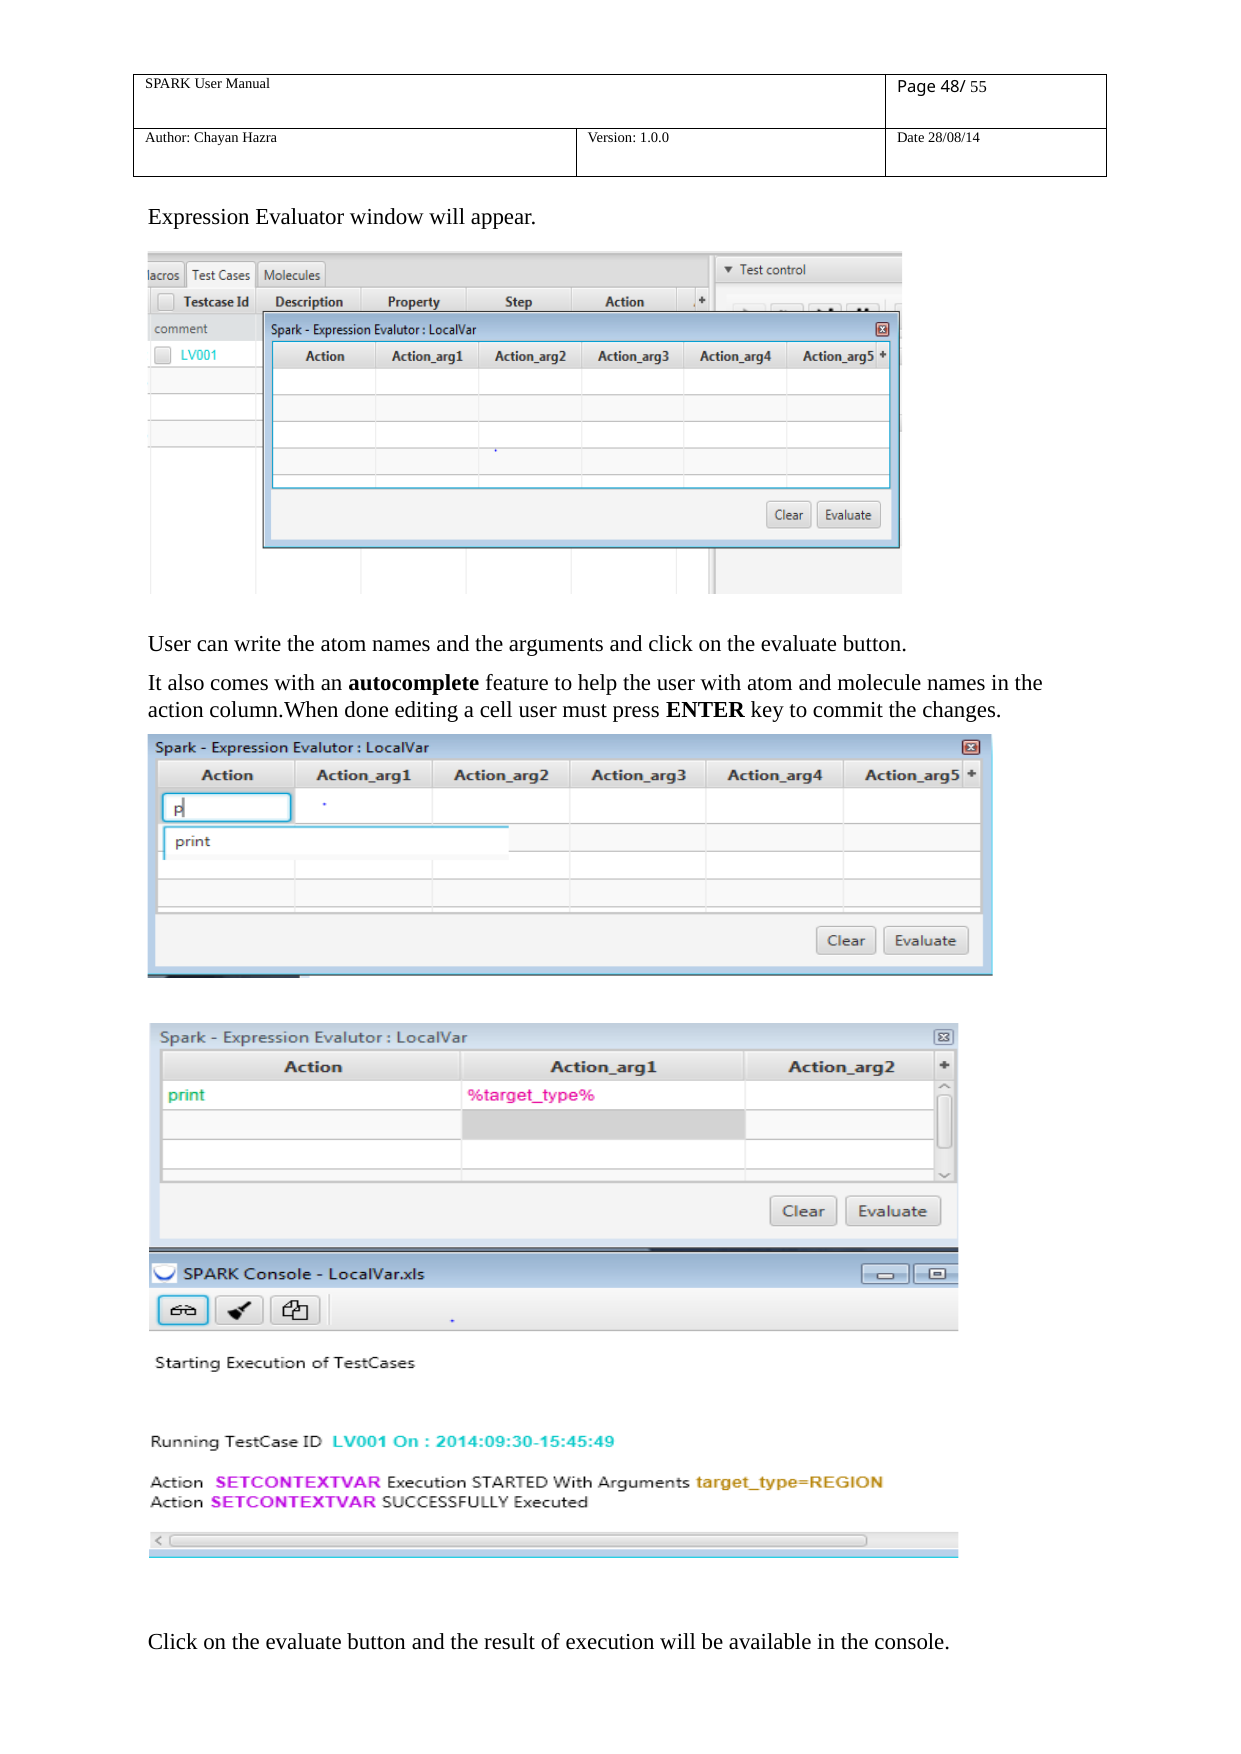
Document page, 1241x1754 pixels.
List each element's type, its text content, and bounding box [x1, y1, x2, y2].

text User can write the atom names and the arguments and click on the evaluate button. [148, 631, 1092, 657]
picture [149, 1023, 959, 1558]
text It also comes with an autocomplete feature to help the user with atom and molecule names in the action column.When done editing a cell user must press ENTER key to commit the changes. [148, 669, 1092, 722]
text Expression Evaluator window will appear. [148, 203, 1092, 229]
picture [147, 734, 993, 978]
picture [147, 251, 903, 594]
text Click on the evaluate button and the result of execution will be available in the console. [148, 1628, 1092, 1654]
